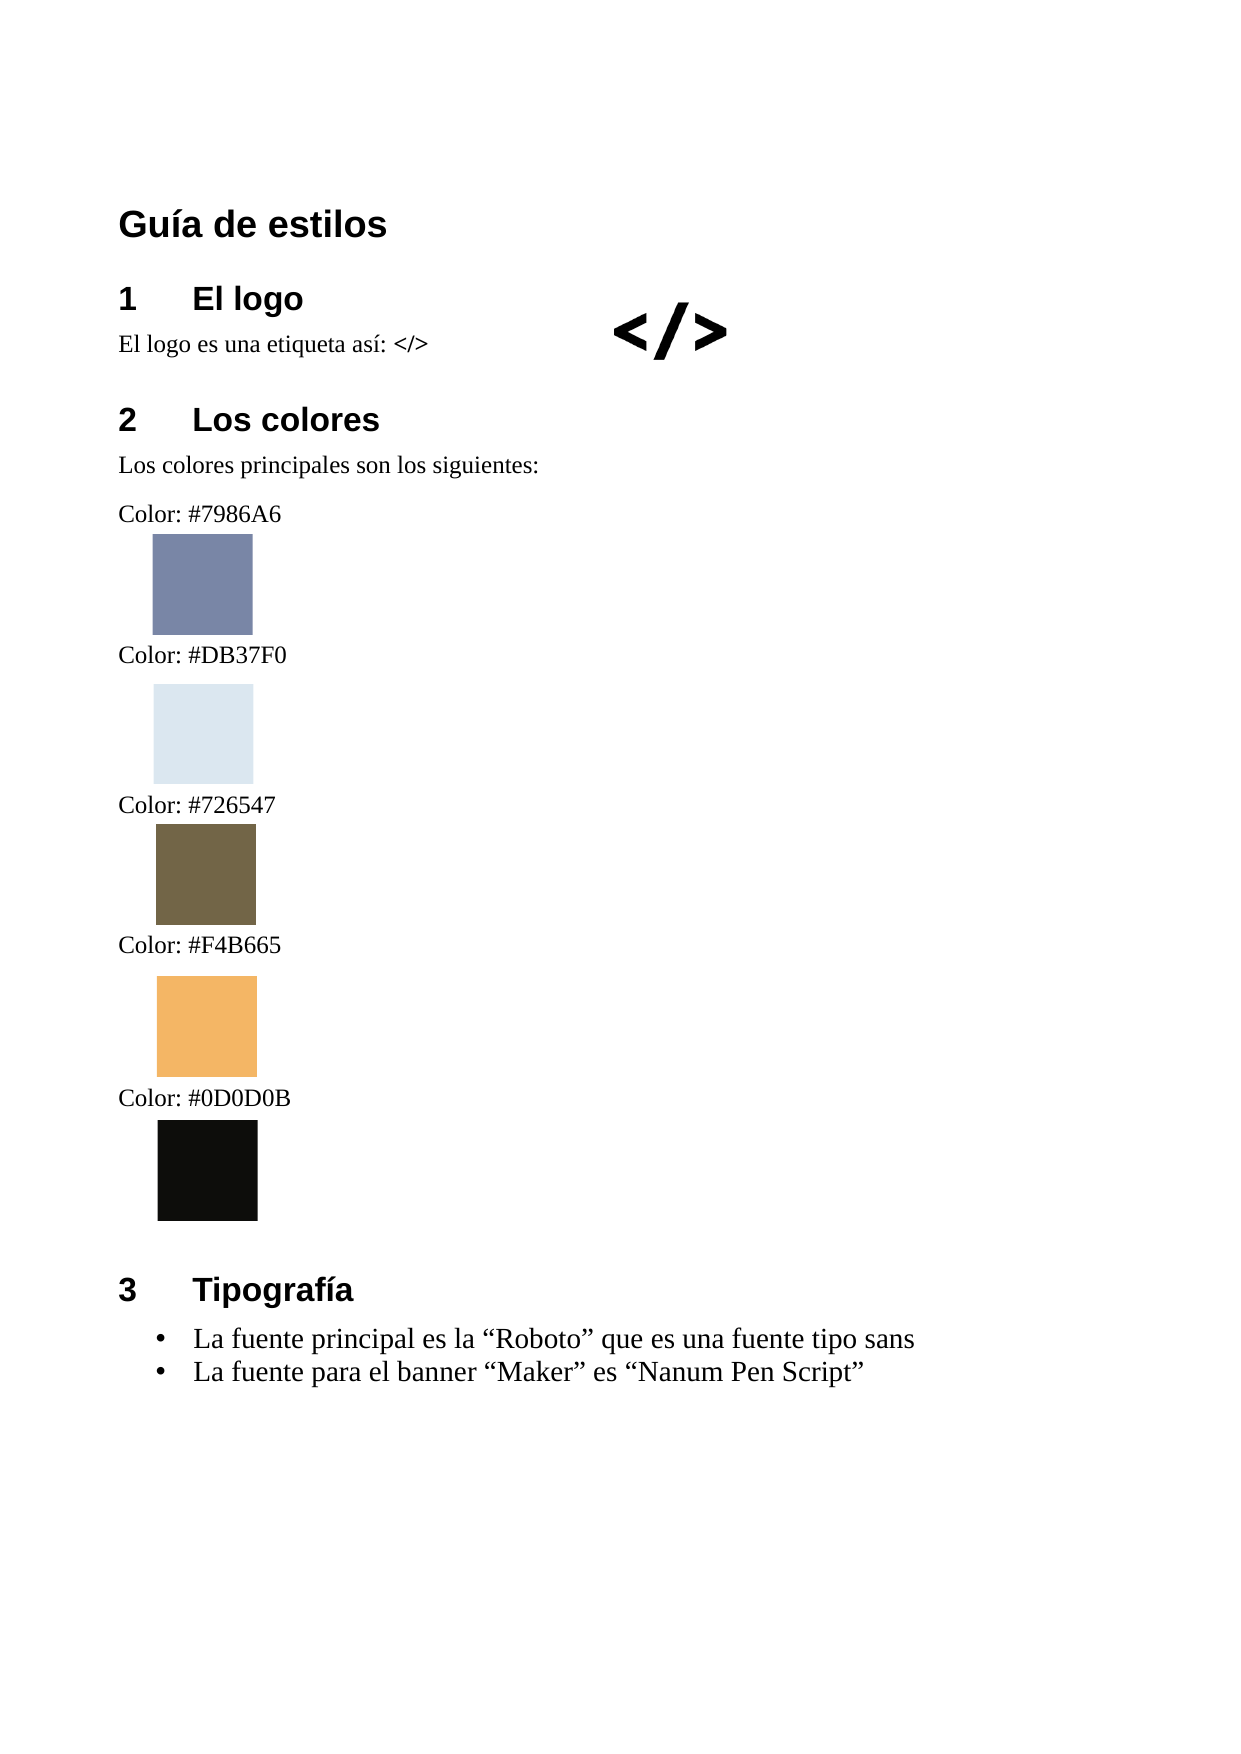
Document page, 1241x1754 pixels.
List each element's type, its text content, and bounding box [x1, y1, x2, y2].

picture [152, 534, 253, 635]
text Los colores principales son los siguientes: [118, 451, 1122, 479]
text Color: #0D0D0B [118, 979, 1122, 1111]
text Color: #726547 [118, 689, 1122, 818]
text Color: #DB37F0 [118, 549, 1122, 669]
text Color: #7986A6 [118, 499, 1122, 528]
picture [153, 684, 254, 784]
picture [157, 1120, 258, 1221]
text [727, 329, 1122, 358]
picture [156, 824, 256, 925]
subtitle Guía de estilos [118, 201, 1122, 245]
text El logo es una etiqueta así: </> [118, 329, 614, 358]
subtitle El logo [118, 278, 1122, 317]
list La fuente para el banner “Maker” es “Nanum Pen Script” [156, 1354, 1122, 1388]
text Color: #F4B665 [118, 839, 1122, 959]
subtitle Tipografía [118, 1270, 1122, 1308]
picture [156, 976, 257, 1077]
picture [614, 281, 727, 381]
list La fuente principal es la “Roboto” que es una fuente tipo sans [156, 1321, 1122, 1354]
subtitle Los colores [118, 399, 1122, 438]
